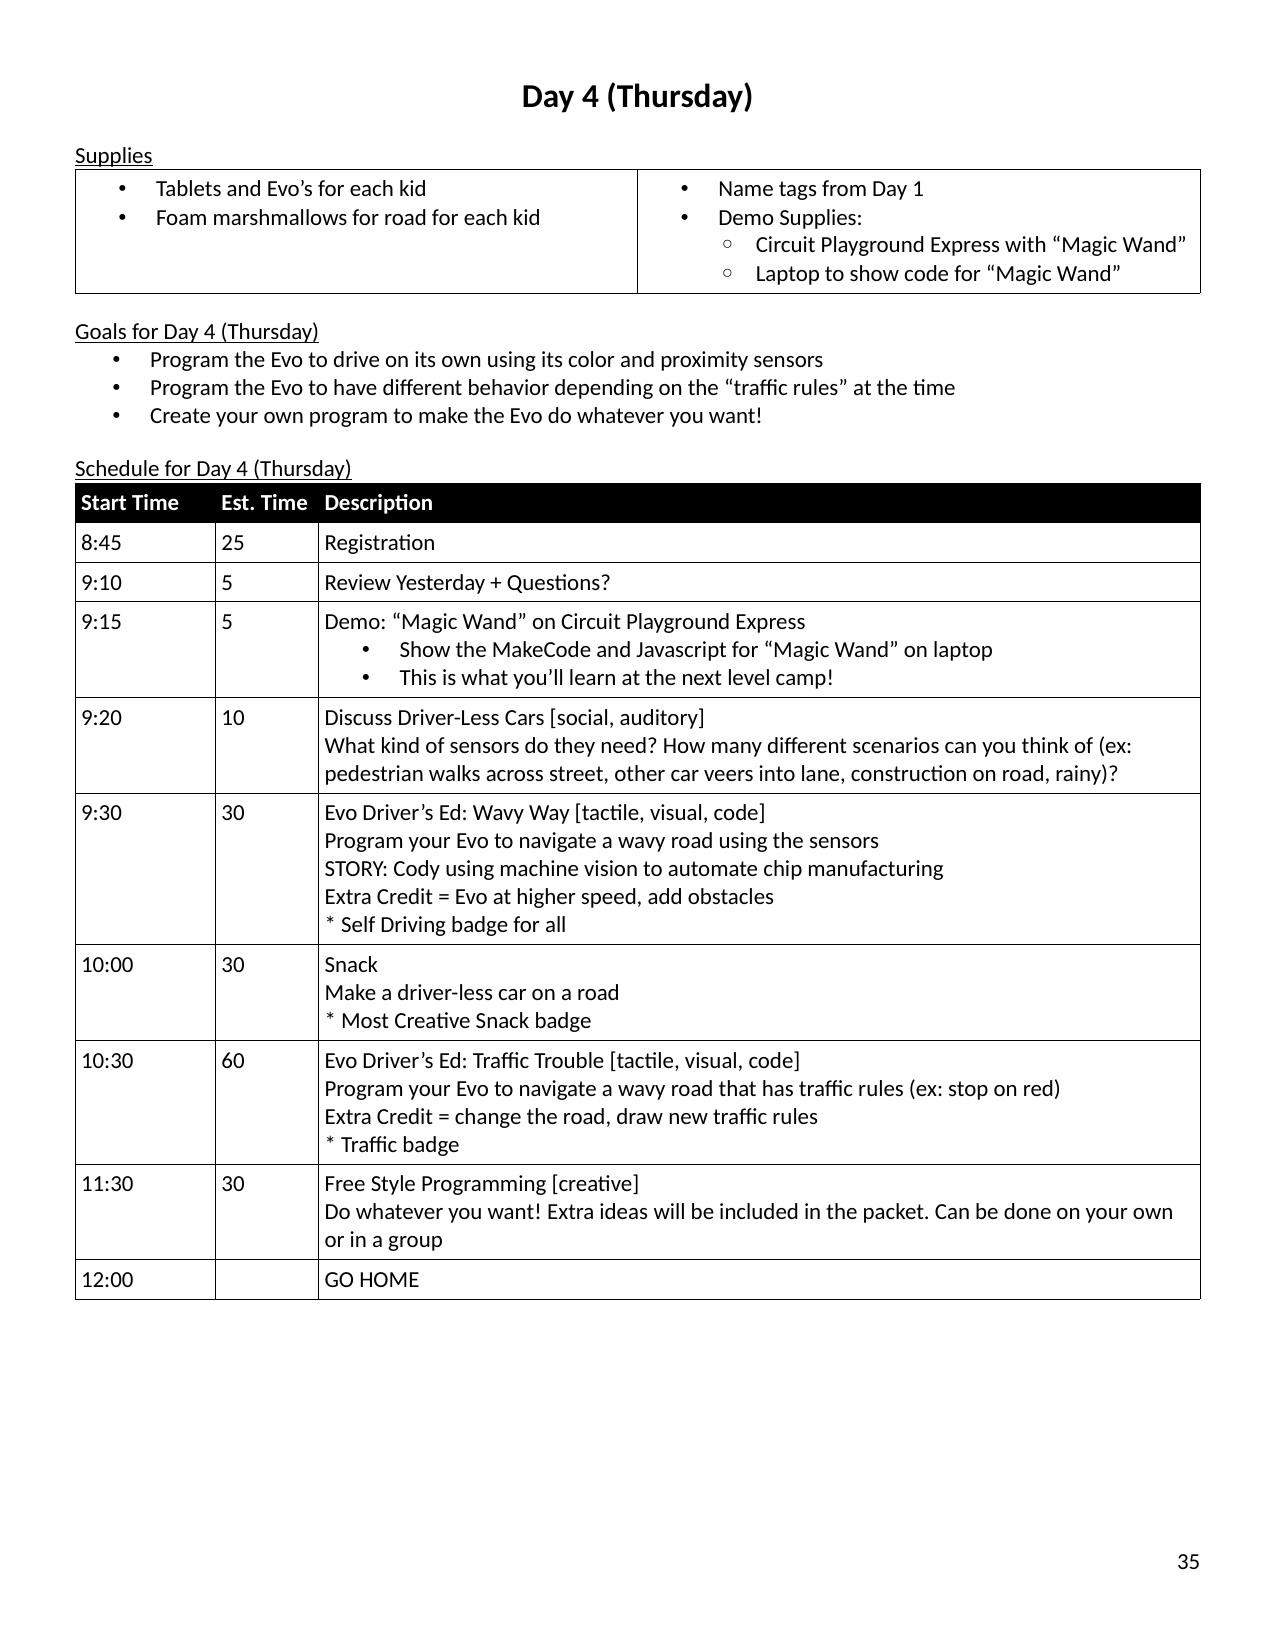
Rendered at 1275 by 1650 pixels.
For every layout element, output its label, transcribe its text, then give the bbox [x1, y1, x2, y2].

table_cell Evo Driver’s Ed: Wavy Way [tactile, visual, code] Program your Evo to navigate a wavy road using the sensors STORY: Cody using machine vision to automate chip manufacturing Extra Credit = Evo at higher speed, add obstacles * Self Driving badge for all [319, 794, 1200, 944]
table_cell Review Yesterday + Questions? [319, 563, 1200, 601]
table_cell Demo: “Magic Wand” on Circuit Playground Express Show the MakeCode and Javascript for “Magic Wand” on laptop This is what you’ll learn at the next level camp! [319, 602, 1200, 697]
table_cell Evo Driver’s Ed: Traffic Trouble [tactile, visual, code] Program your Evo to navigate a wavy road that has traffic rules (ex: stop on red) Extra Credit = change the road, draw new traffic rules * Traffic badge [319, 1041, 1200, 1163]
table_header Est. Time [216, 484, 318, 522]
table_header Start Time [76, 484, 215, 522]
table_cell Free Style Programming [creative] Do whatever you want! Extra ideas will be included in the packet. Can be done on your own or in a group [319, 1165, 1200, 1259]
table_cell 9:30 [76, 794, 215, 944]
subtitle Supplies [75, 141, 1200, 169]
subtitle Goals for Day 4 (Thursday) [75, 317, 1200, 346]
table_header Description [319, 484, 1200, 522]
table_header Name tags from Day 1 Demo Supplies: Circuit Playground Express with “Magic Wand” Laptop to show code for “Magic Wand” [638, 170, 1200, 292]
table_cell 30 [216, 794, 318, 944]
table_cell 10:30 [76, 1041, 215, 1163]
table_cell 8:45 [76, 523, 215, 562]
subtitle Day 4 (Thursday) [75, 75, 1200, 116]
subtitle Schedule for Day 4 (Thursday) [75, 454, 1200, 483]
table_cell 10 [216, 698, 318, 793]
list Program the Evo to drive on its own using its color and proximity sensors [112, 346, 1200, 373]
table_cell GO HOME [319, 1260, 1200, 1299]
table_header Tablets and Evo’s for each kid Foam marshmallows for road for each kid [76, 170, 637, 292]
table_cell 25 [216, 523, 318, 562]
table_cell 9:20 [76, 698, 215, 793]
list Create your own program to make the Evo do whatever you want! [112, 402, 1200, 429]
table_cell 60 [216, 1041, 318, 1163]
table_cell Snack Make a driver-less car on a road * Most Creative Snack badge [319, 945, 1200, 1040]
table_cell Discuss Driver-Less Cars [social, auditory] What kind of sensors do they need? How many different scenarios can you think of (ex: pedestrian walks across street, other car veers into lane, construction on road, rainy)? [319, 698, 1200, 793]
table_cell 9:15 [76, 602, 215, 697]
table_cell [216, 1260, 318, 1299]
table_cell 30 [216, 1165, 318, 1259]
table_cell 11:30 [76, 1165, 215, 1259]
table_cell 10:00 [76, 945, 215, 1040]
table_cell 5 [216, 563, 318, 601]
list Program the Evo to have different behavior depending on the “traffic rules” at the time [112, 373, 1200, 402]
table_cell Registration [319, 523, 1200, 562]
table_cell 5 [216, 602, 318, 697]
table_cell 12:00 [76, 1260, 215, 1299]
table_cell 9:10 [76, 563, 215, 601]
table_cell 30 [216, 945, 318, 1040]
